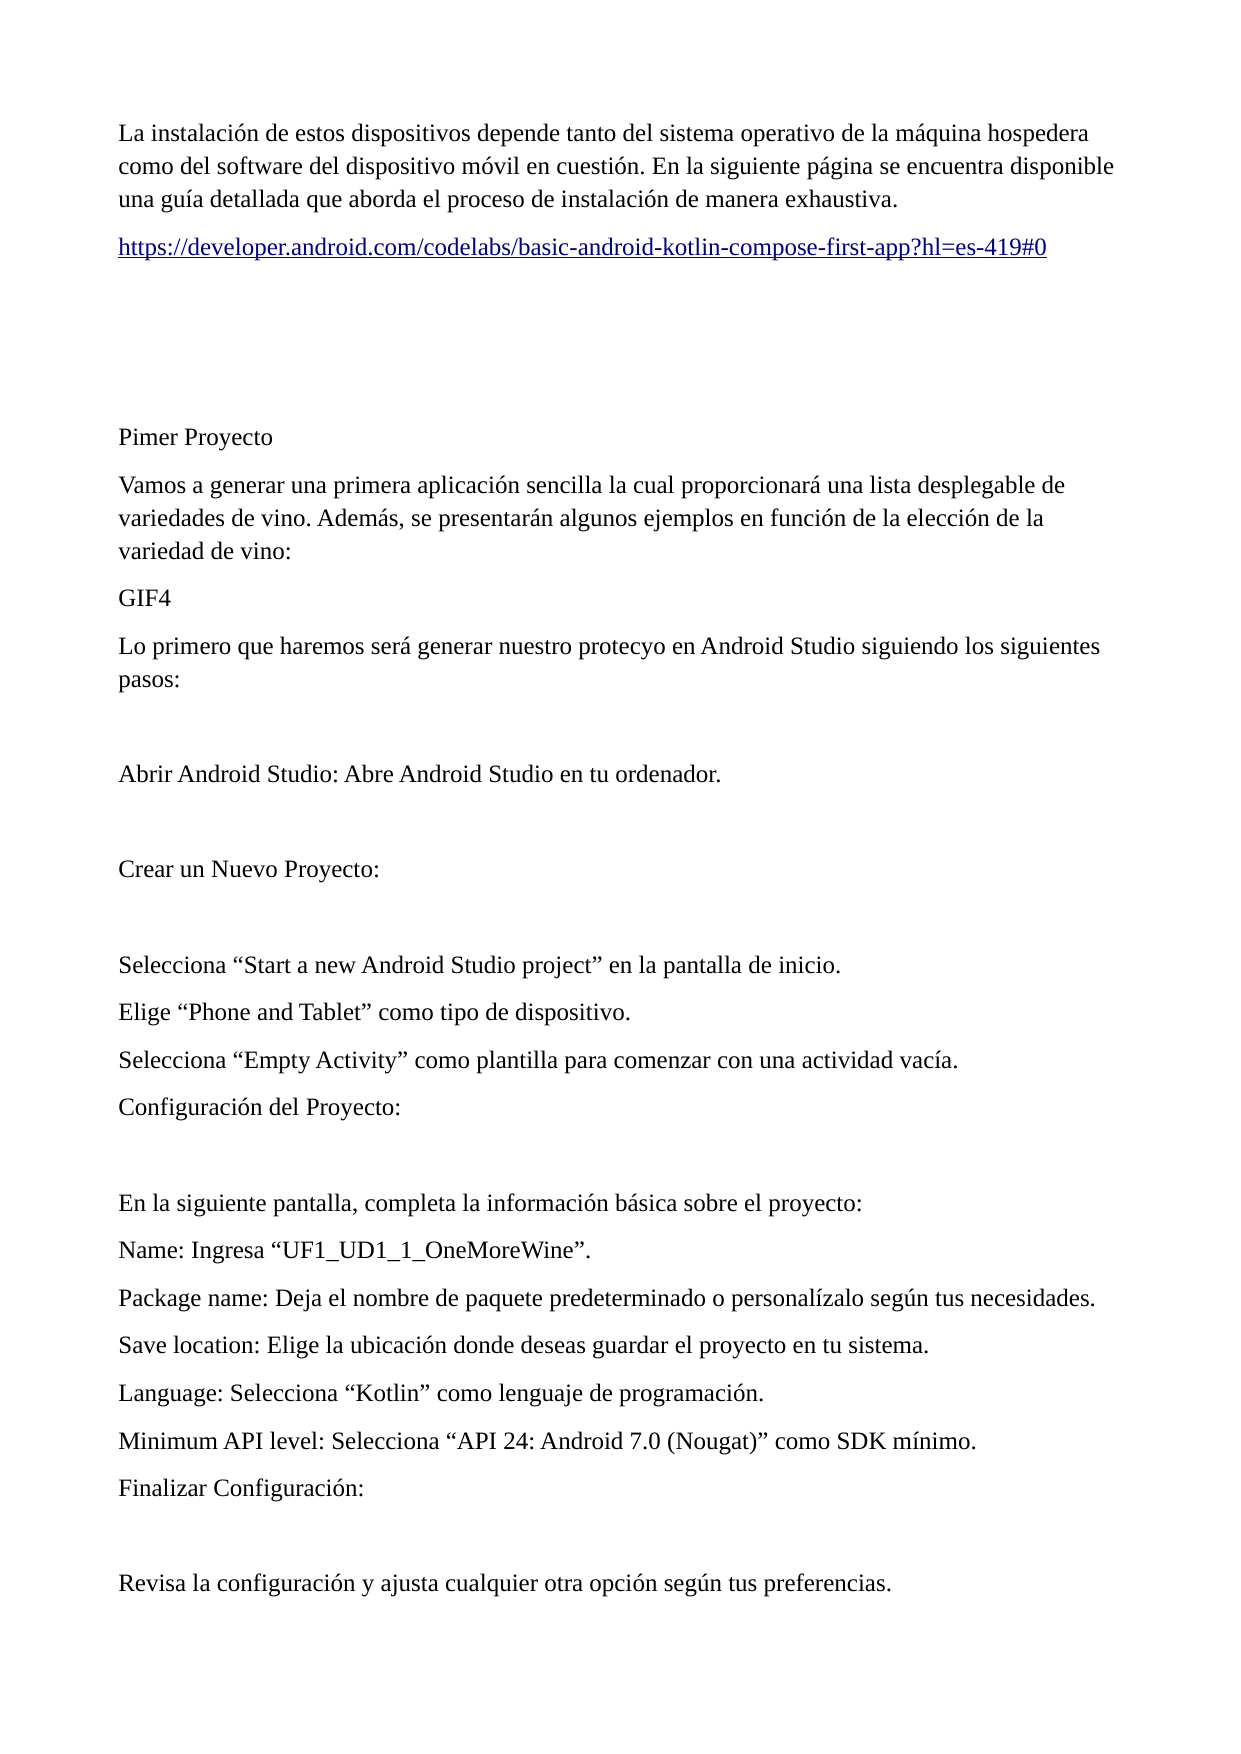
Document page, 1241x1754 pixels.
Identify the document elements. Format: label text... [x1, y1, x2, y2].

text Pimer Proyecto [118, 422, 1122, 451]
text En la siguiente pantalla, completa la información básica sobre el proyecto: [118, 1188, 1122, 1216]
text Crear un Nuevo Proyecto: [118, 854, 1122, 883]
text Name: Ingresa “UF1_UD1_1_OneMoreWine”. [118, 1235, 1122, 1264]
text Finalizar Configuración: [118, 1473, 1122, 1502]
text Elige “Phone and Tablet” como tipo de dispositivo. [118, 997, 1122, 1026]
text Save location: Elige la ubicación donde deseas guardar el proyecto en tu sistema. [118, 1331, 1122, 1359]
text Abrir Android Studio: Abre Android Studio en tu ordenador. [118, 759, 1122, 788]
text Configuración del Proyecto: [118, 1092, 1122, 1121]
text https://developer.android.com/codelabs/basic-android-kotlin-compose-first-app?hl=es-419#0 [118, 232, 1122, 261]
text Minimum API level: Selecciona “API 24: Android 7.0 (Nougat)” como SDK mínimo. [118, 1426, 1122, 1454]
text Selecciona “Start a new Android Studio project” en la pantalla de inicio. [118, 950, 1122, 978]
text Revisa la configuración y ajusta cualquier otra opción según tus preferencias. [118, 1568, 1122, 1597]
text Selecciona “Empty Activity” como plantilla para comenzar con una actividad vacía. [118, 1045, 1122, 1074]
text Lo primero que haremos será generar nuestro protecyo en Android Studio siguiendo los siguientes pasos: [118, 631, 1122, 693]
text La instalación de estos dispositivos depende tanto del sistema operativo de la máquina hospedera como del software del dispositivo móvil en cuestión. En la siguiente página se encuentra disponible una guía detallada que aborda el proceso de instalación de manera exhaustiva. [118, 118, 1122, 213]
text Language: Selecciona “Kotlin” como lenguaje de programación. [118, 1378, 1122, 1407]
text Vamos a generar una primera aplicación sencilla la cual proporcionará una lista desplegable de variedades de vino. Además, se presentarán algunos ejemplos en función de la elección de la variedad de vino: [118, 470, 1122, 564]
text Package name: Deja el nombre de paquete predeterminado o personalízalo según tus necesidades. [118, 1283, 1122, 1312]
text GIF4 [118, 583, 1122, 612]
